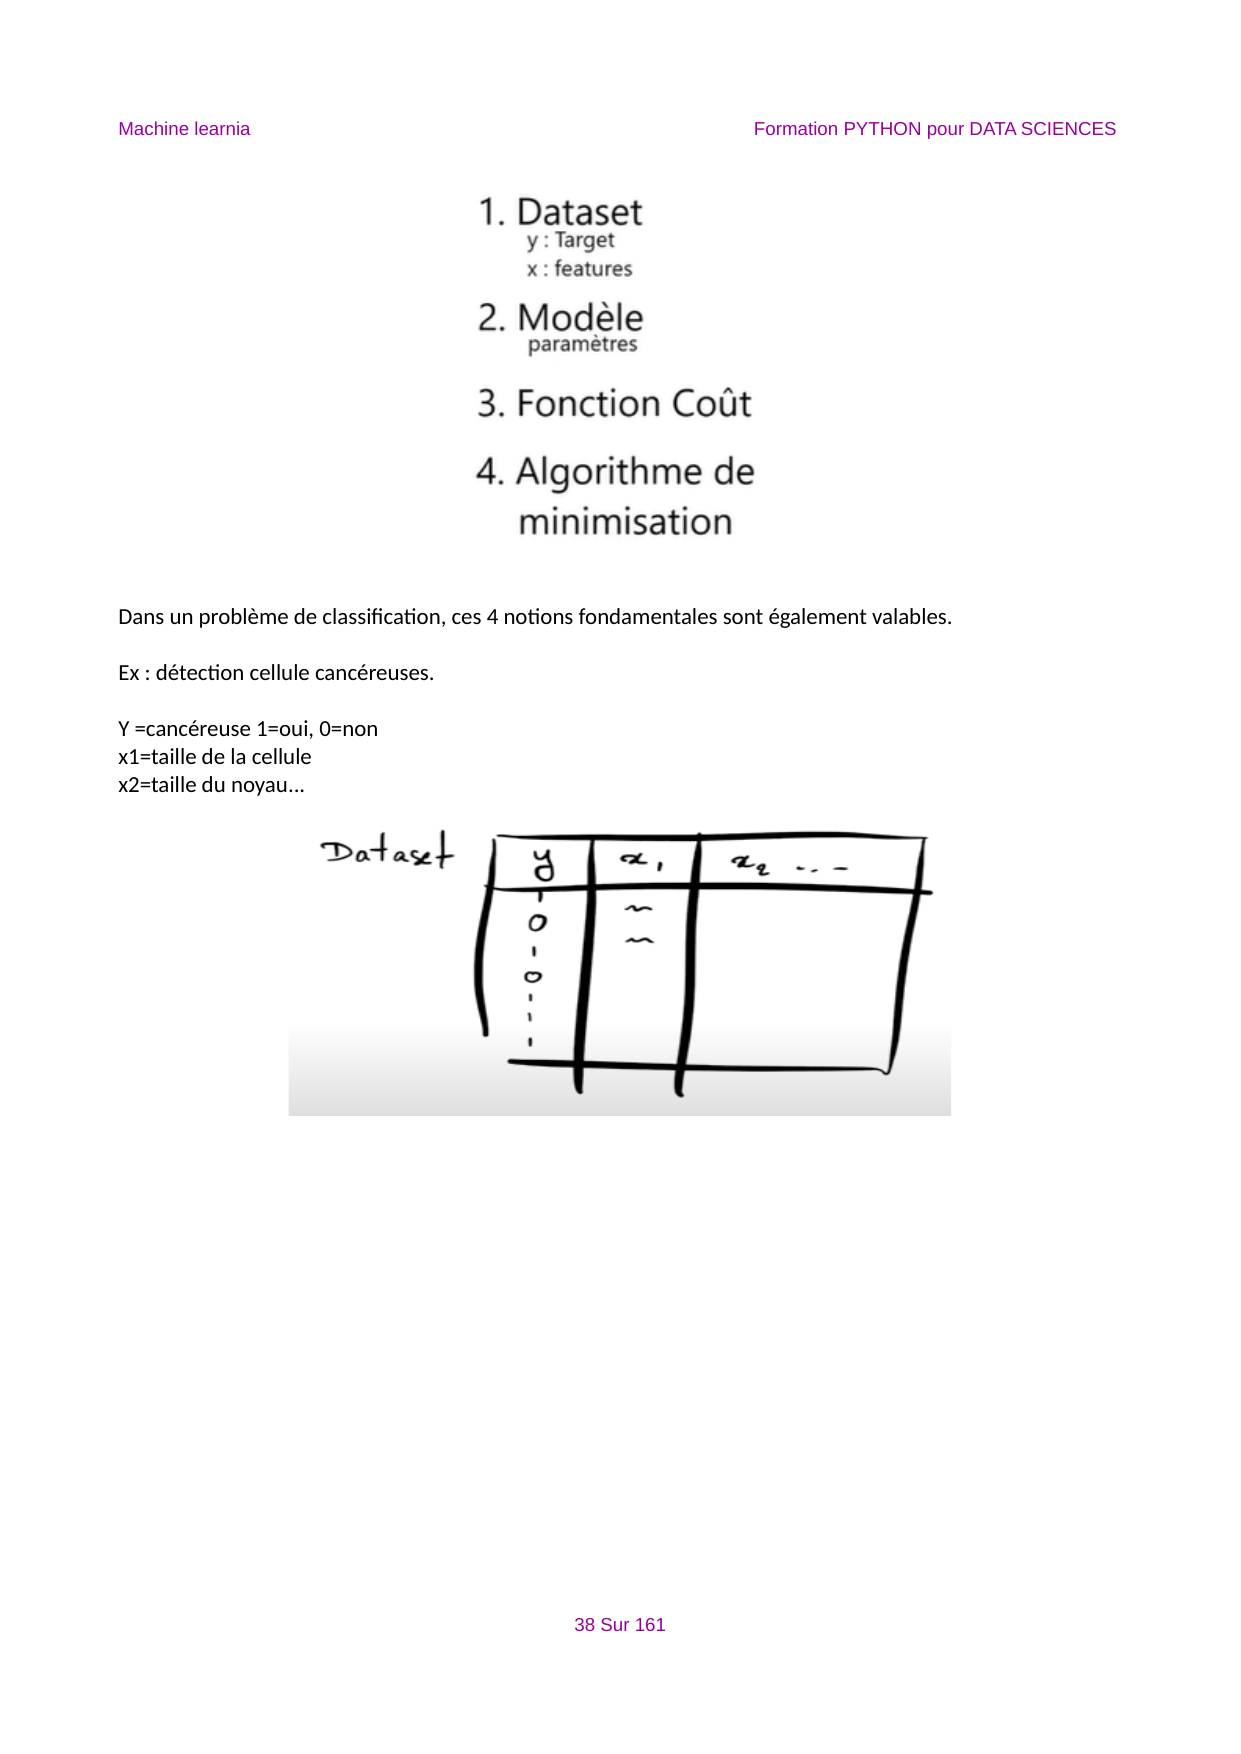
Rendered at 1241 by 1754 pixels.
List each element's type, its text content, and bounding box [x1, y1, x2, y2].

picture [424, 169, 816, 574]
picture [288, 798, 952, 1116]
text Ex : détection cellule cancéreuses. [118, 658, 1122, 686]
text Dans un problème de classification, ces 4 notions fondamentales sont également valables. [118, 602, 1122, 630]
text x2=taille du noyau... [118, 770, 1122, 798]
text Y =cancéreuse 1=oui, 0=non [118, 714, 1122, 742]
text x1=taille de la cellule [118, 742, 1122, 770]
